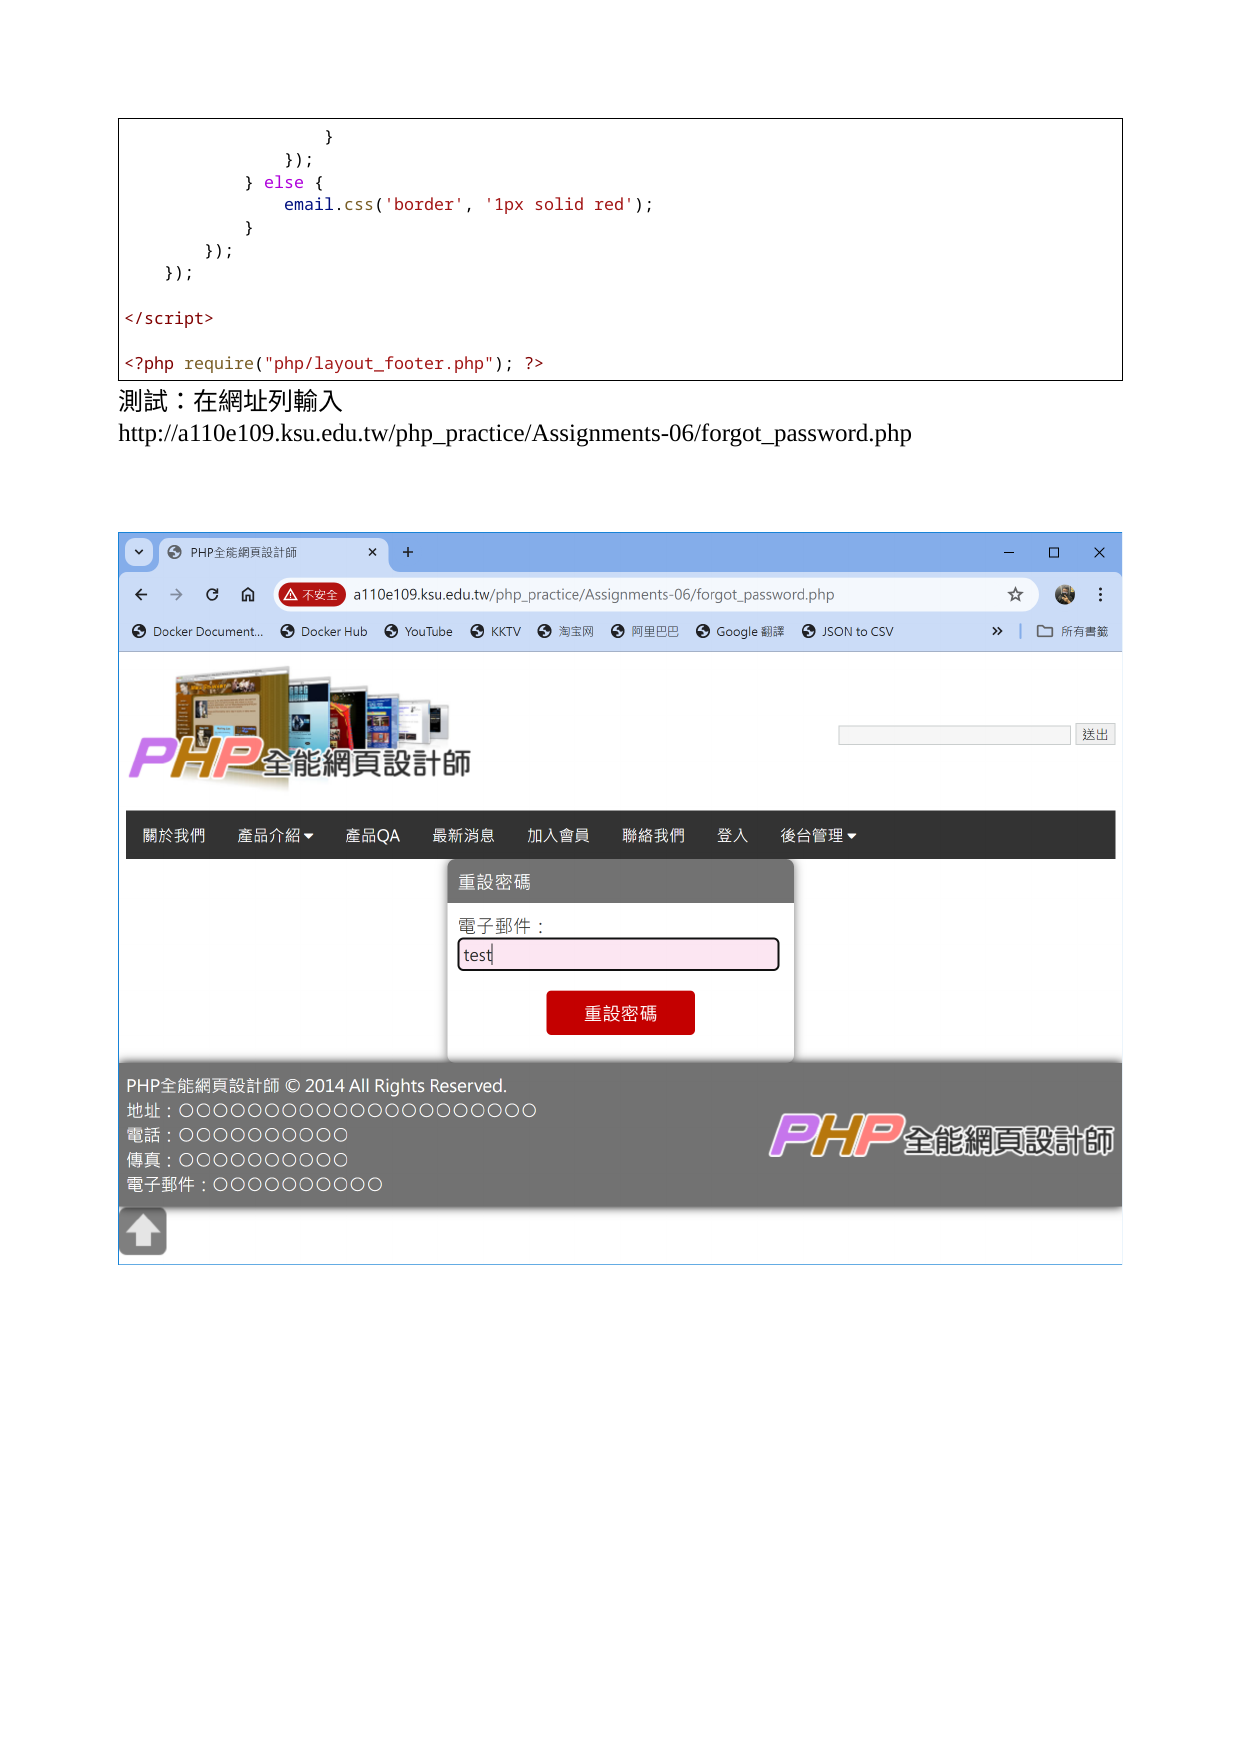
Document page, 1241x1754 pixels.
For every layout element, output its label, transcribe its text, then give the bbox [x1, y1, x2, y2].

text 測試：在網址列輸入 http://a110e109.ksu.edu.tw/php_practice/Assignments-06/forgot_password.php [118, 381, 1122, 446]
table_header } }); } else { email.css('border', '1px solid red'); } }); }); </script> <?php require("php/layout_footer.php"); ?> [119, 119, 1122, 380]
